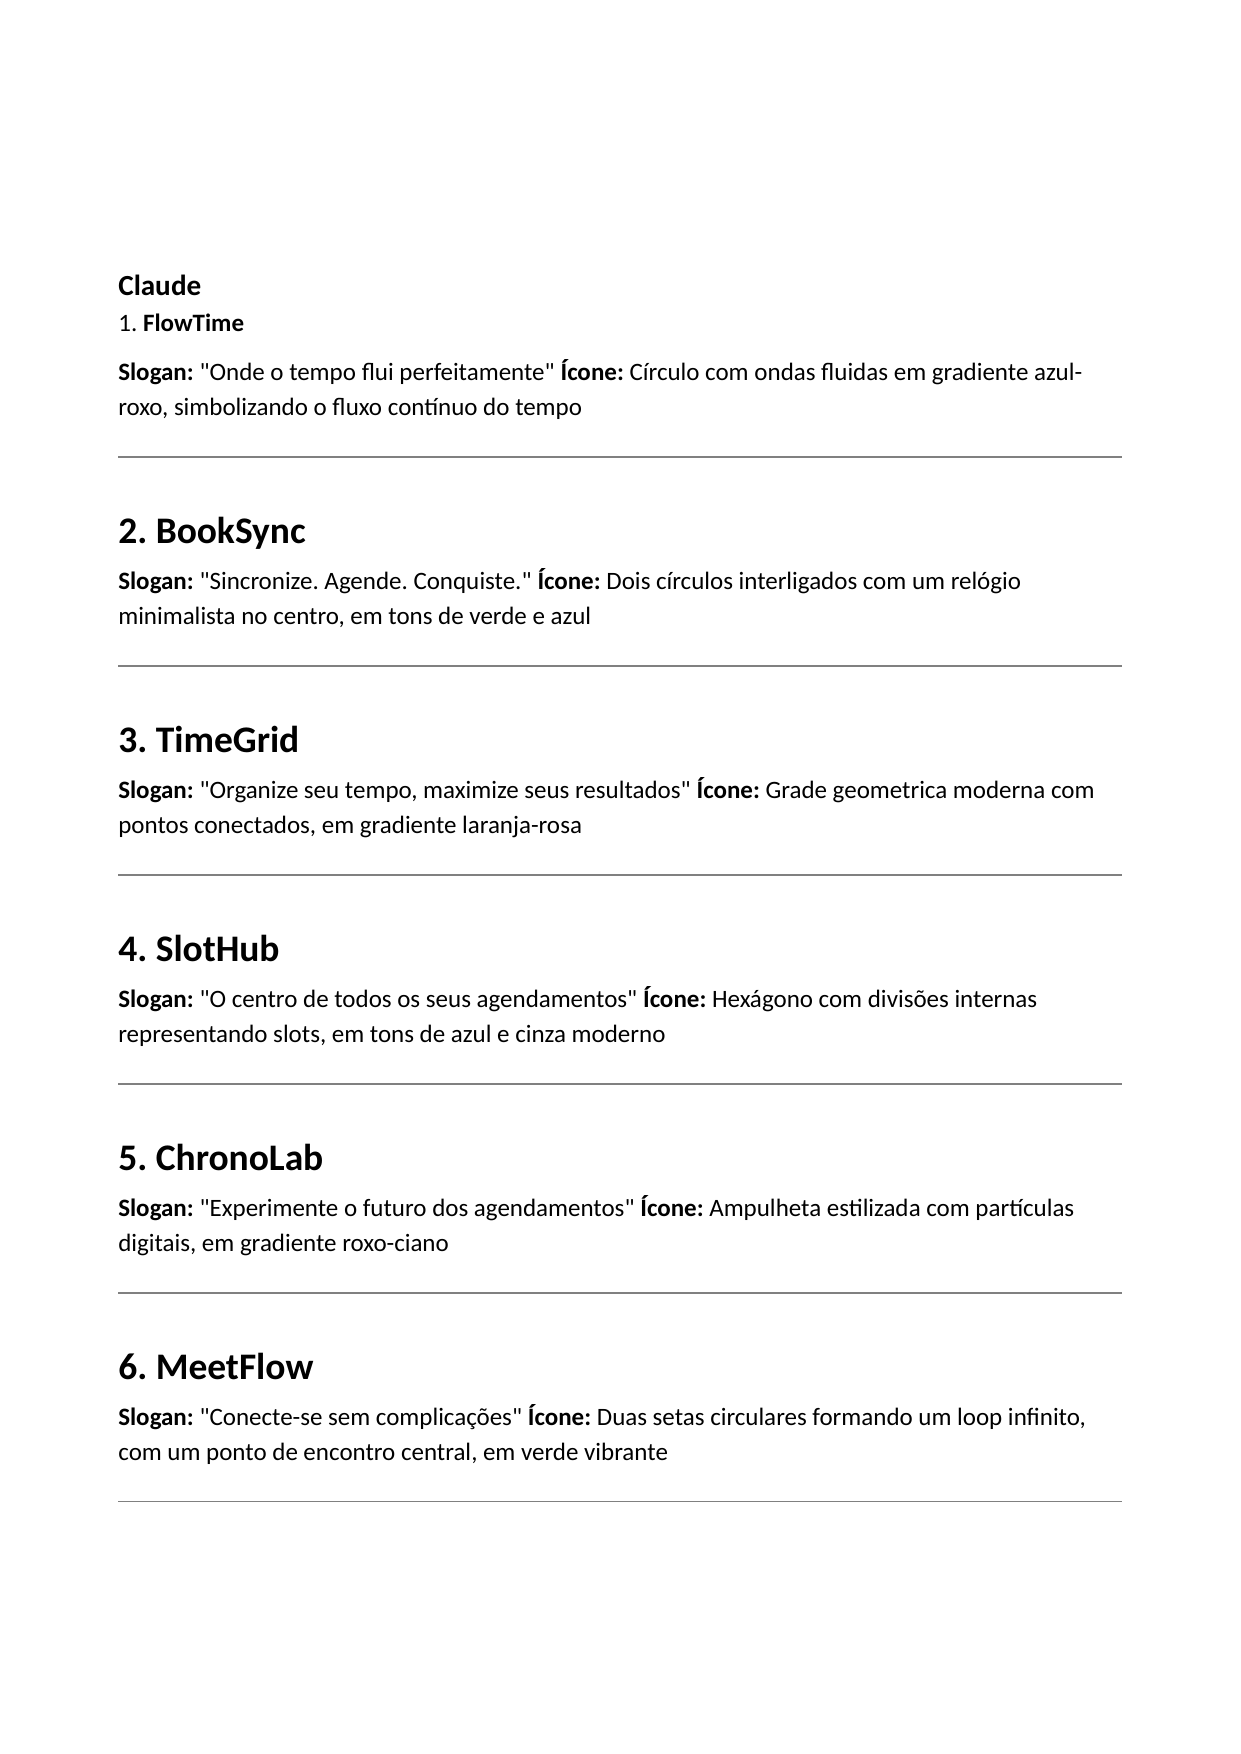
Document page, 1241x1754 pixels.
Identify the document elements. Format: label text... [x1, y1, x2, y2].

subtitle 3. TimeGrid [118, 716, 1122, 762]
text Slogan: "Onde o tempo flui perfeitamente" Ícone: Círculo com ondas fluidas em gradiente azul-roxo, simbolizando o fluxo contínuo do tempo [118, 357, 1122, 422]
text Slogan: "Sincronize. Agende. Conquiste." Ícone: Dois círculos interligados com um relógio minimalista no centro, em tons de verde e azul [118, 566, 1122, 631]
text Slogan: "O centro de todos os seus agendamentos" Ícone: Hexágono com divisões internas representando slots, em tons de azul e cinza moderno [118, 983, 1122, 1049]
subtitle 4. SlotHub [118, 925, 1122, 971]
text Slogan: "Conecte-se sem complicações" Ícone: Duas setas circulares formando um loop infinito, com um ponto de encontro central, em verde vibrante [118, 1401, 1122, 1467]
text Claude 1. FlowTime [118, 267, 1122, 337]
text Slogan: "Organize seu tempo, maximize seus resultados" Ícone: Grade geometrica moderna com pontos conectados, em gradiente laranja-rosa [118, 774, 1122, 840]
subtitle 6. MeetFlow [118, 1343, 1122, 1389]
text Slogan: "Experimente o futuro dos agendamentos" Ícone: Ampulheta estilizada com partículas digitais, em gradiente roxo-ciano [118, 1192, 1122, 1258]
subtitle 5. ChronoLab [118, 1134, 1122, 1180]
subtitle 2. BookSync [118, 507, 1122, 553]
